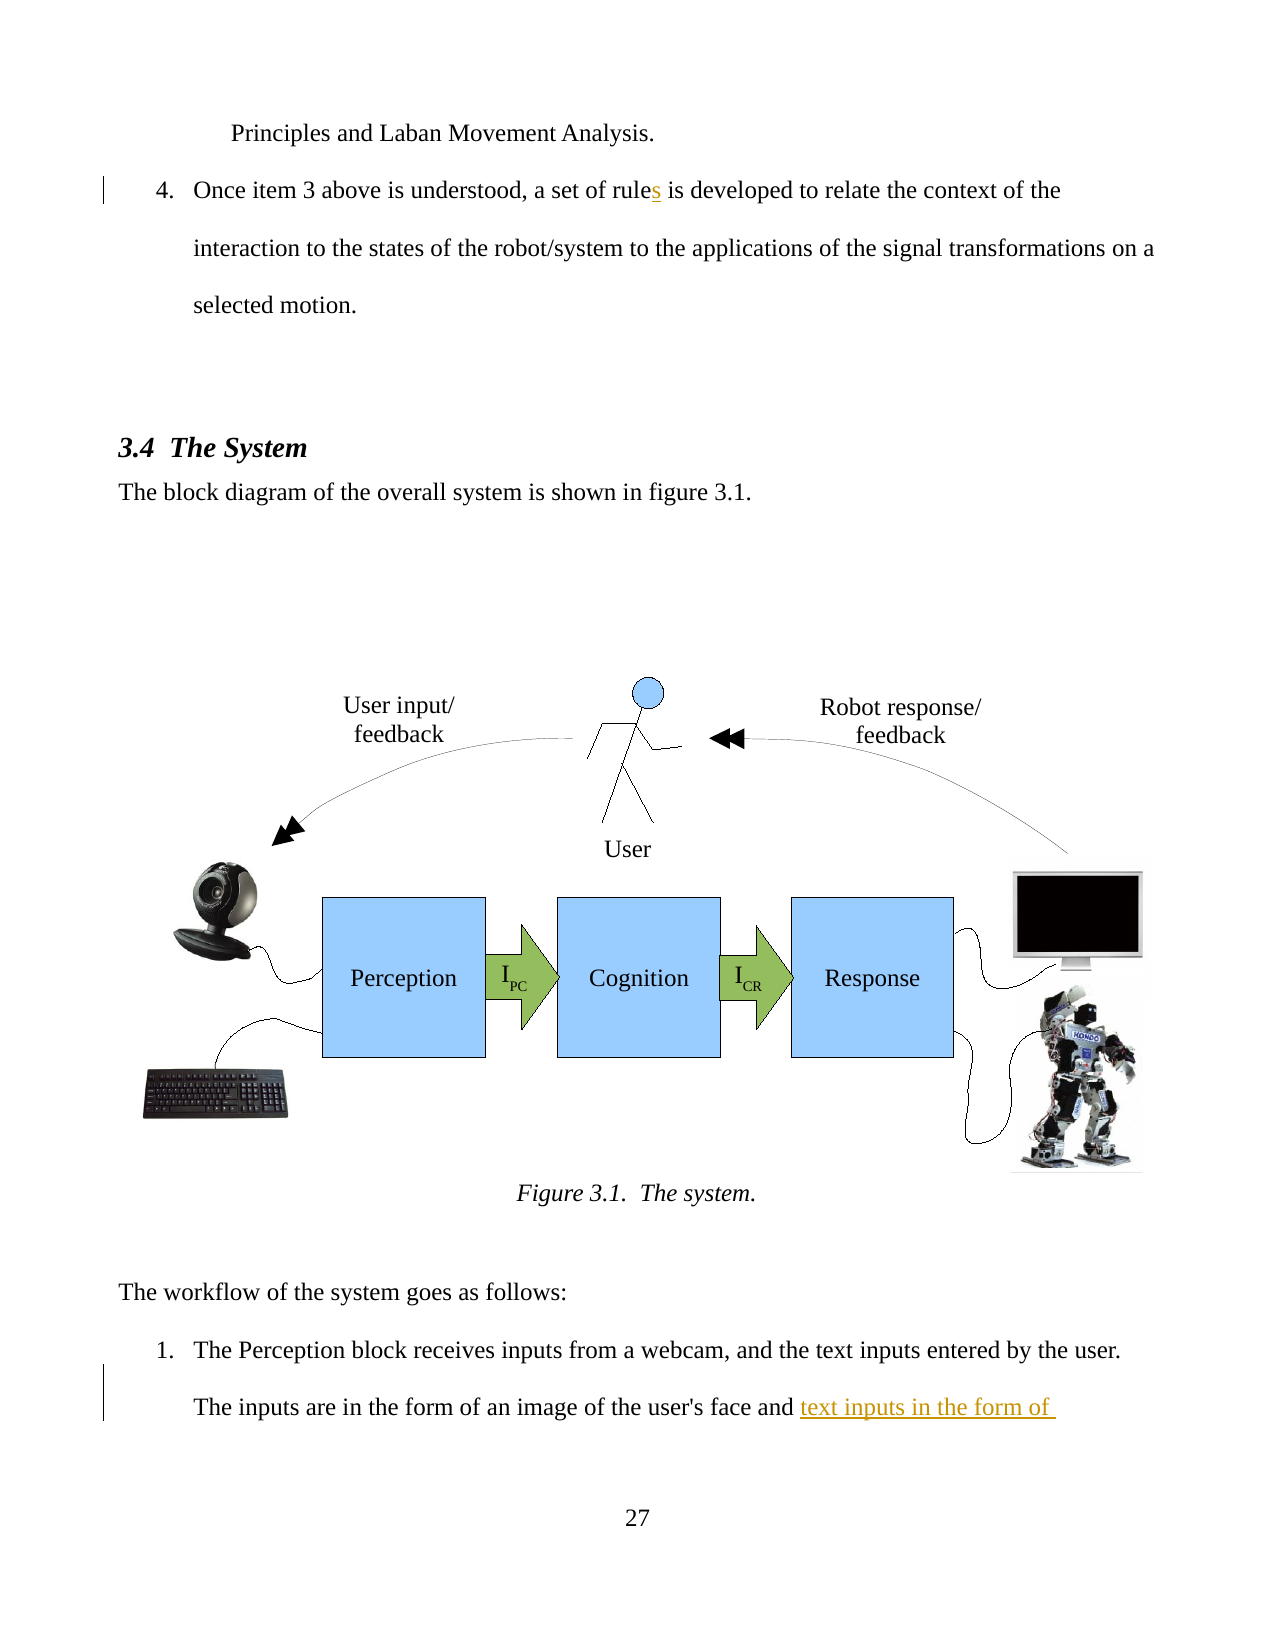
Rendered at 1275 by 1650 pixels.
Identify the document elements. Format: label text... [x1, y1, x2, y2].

text The block diagram of the overall system is shown in figure 3.1. [118, 477, 1157, 505]
picture [1003, 853, 1151, 1173]
list Principles and Laban Movement Analysis. [193, 118, 1157, 147]
text The workflow of the system goes as follows: [118, 1277, 1157, 1306]
subtitle 3.4 The System [118, 431, 1157, 464]
picture [170, 859, 259, 963]
text Figure 3.1. The system. [118, 1178, 1157, 1207]
list Once item 3 above is understood, a set of rules is developed to relate the context of the interaction to the states of the robot/system to the applications of the signal transformations on a selected motion. [156, 176, 1157, 319]
picture [141, 1058, 291, 1125]
list The Perception block receives inputs from a webcam, and the text inputs entered by the user. The inputs are in the form of an image of the user's face and text inputs in the form of [156, 1335, 1157, 1421]
